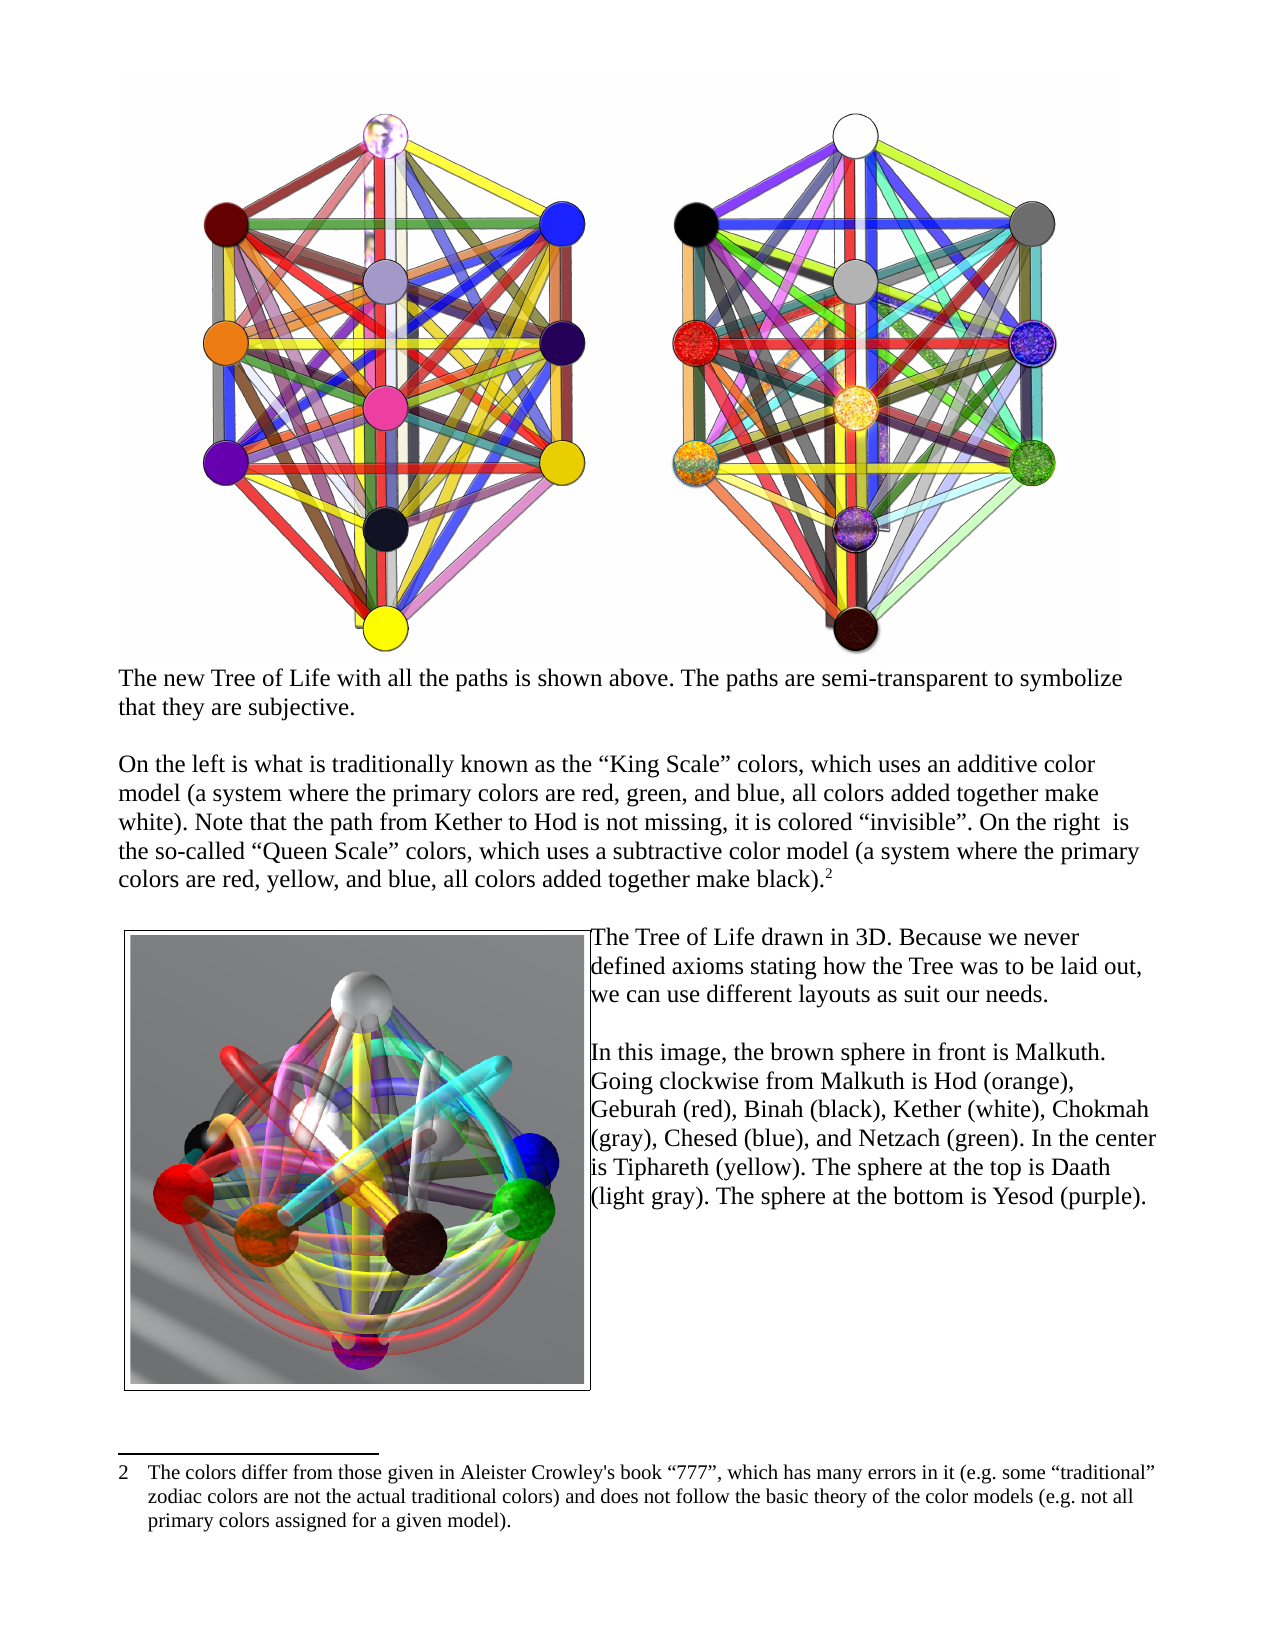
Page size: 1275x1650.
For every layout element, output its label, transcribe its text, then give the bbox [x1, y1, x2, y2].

picture [124, 72, 1115, 664]
picture [130, 935, 585, 1384]
text The Tree of Life drawn in 3D. Because we never defined axioms stating how the Tree was to be laid out, we can use different layouts as suit our needs. [118, 922, 1157, 1008]
text The new Tree of Life with all the paths is shown above. The paths are semi-transparent to symbolize that they are subjective. [118, 118, 1157, 721]
text The colors differ from those given in Aleister Crowley's book “777”, which has many errors in it (e.g. some “traditional” zodiac colors are not the actual traditional colors) and does not follow the basic theory of the color models (e.g. not all primary colors assigned for a given model). [118, 1460, 1157, 1532]
text In this image, the brown sphere in front is Malkuth. Going clockwise from Malkuth is Hod (orange), Geburah (red), Binah (black), Kether (white), Chokmah (gray), Chesed (blue), and Netzach (green). In the center is Tiphareth (yellow). The sphere at the top is Daath (light gray). The sphere at the bottom is Yesod (purple). [591, 1037, 1157, 1209]
text On the left is what is traditionally known as the “King Scale” colors, which uses an additive color model (a system where the primary colors are red, green, and blue, all colors added together make white). Note that the path from Kether to Hod is not missing, it is colored “invisible”. On the right is the so-called “Queen Scale” colors, which uses a subtractive color model (a system where the primary colors are red, yellow, and blue, all colors added together make black). [118, 749, 1157, 893]
text [125, 931, 590, 1390]
